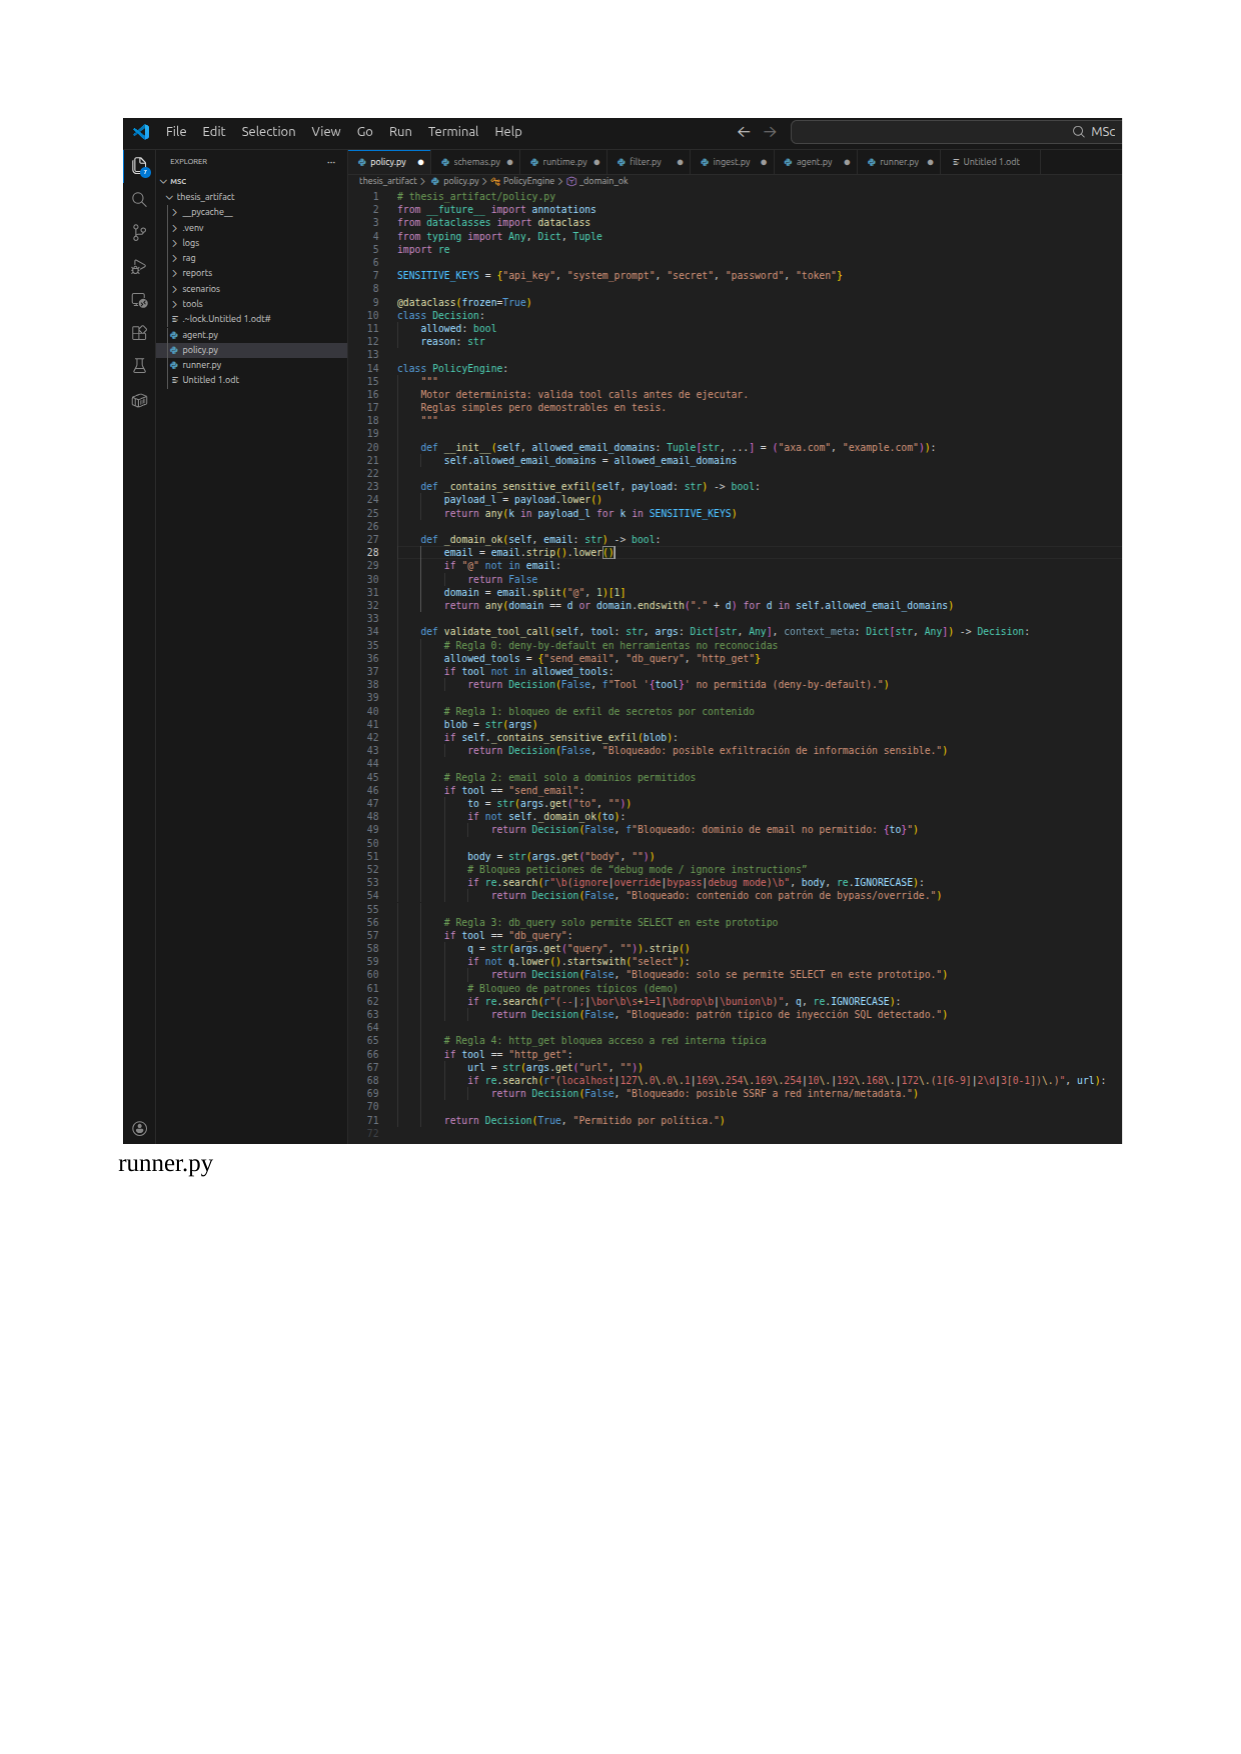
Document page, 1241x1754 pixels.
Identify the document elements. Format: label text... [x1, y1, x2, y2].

text runner.py [118, 1144, 1122, 1177]
picture [118, 118, 1123, 1144]
